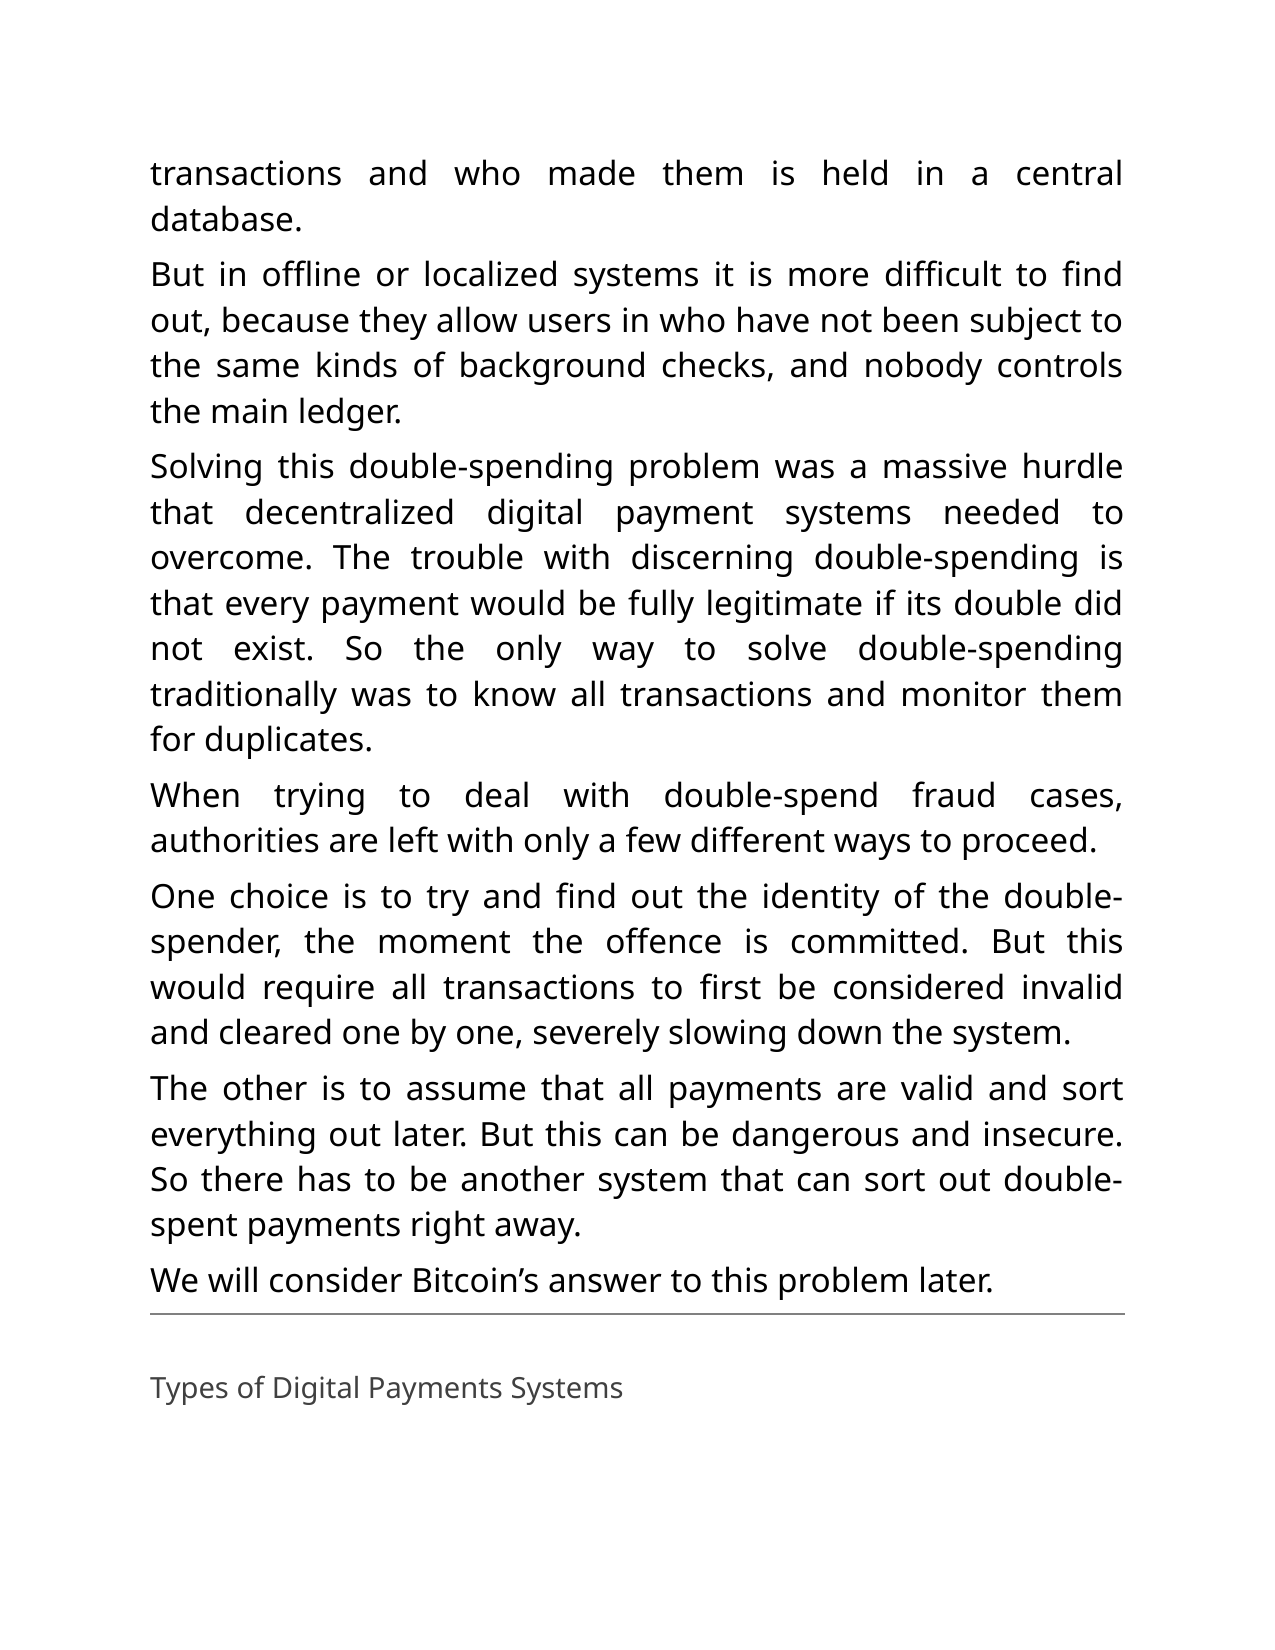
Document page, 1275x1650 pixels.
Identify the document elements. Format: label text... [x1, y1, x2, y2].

text We will consider Bitcoin’s answer to this problem later. [150, 1257, 1125, 1302]
subtitle Types of Digital Payments Systems [150, 1363, 1125, 1407]
text But in offline or localized systems it is more difficult to find out, because they allow users in who have not been subject to the same kinds of background checks, and nobody controls the main ledger. [150, 251, 1125, 433]
text transactions and who made them is held in a central database. [150, 150, 1125, 241]
text Solving this double-spending problem was a massive hurdle that decentralized digital payment systems needed to overcome. The trouble with discerning double-spending is that every payment would be fully legitimate if its double did not exist. So the only way to solve double-spending traditionally was to know all transactions and monitor them for duplicates. [150, 443, 1125, 761]
text When trying to deal with double-spend fraud cases, authorities are left with only a few different ways to proceed. [150, 772, 1125, 862]
text The other is to assume that all payments are valid and sort everything out later. But this can be dangerous and insecure. So there has to be another system that can sort out double-spent payments right away. [150, 1065, 1125, 1247]
text One choice is to try and find out the identity of the double-spender, the moment the offence is committed. But this would require all transactions to first be considered invalid and cleared one by one, severely slowing down the system. [150, 873, 1125, 1054]
